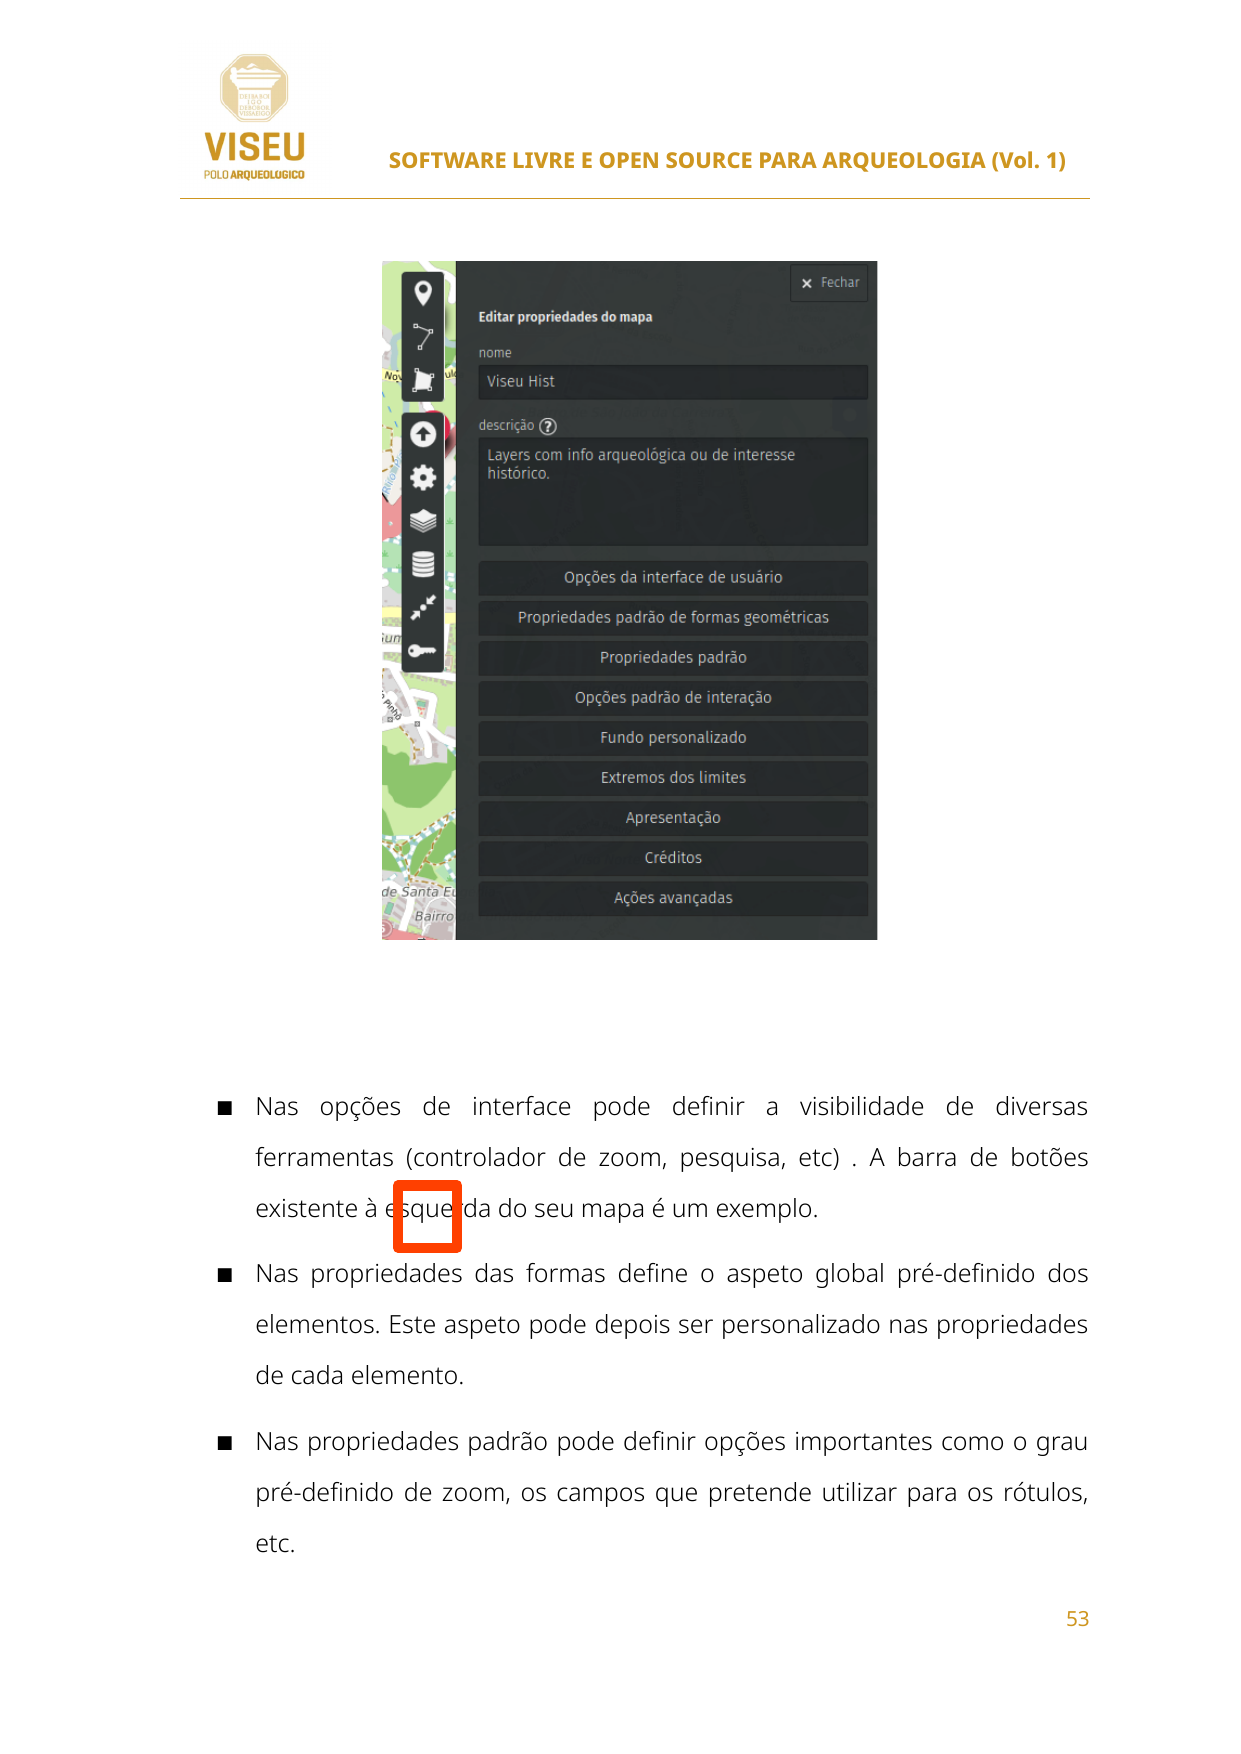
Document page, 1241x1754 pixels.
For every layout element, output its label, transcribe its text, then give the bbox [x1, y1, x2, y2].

picture [382, 261, 878, 940]
list Nas propriedades padrão pode definir opções importantes como o grau pré-definido de zoom, os campos que pretende utilizar para os rótulos, etc. [218, 1424, 1090, 1560]
list Nas propriedades das formas define o aspeto global pré-definido dos elementos. Este aspeto pode depois ser personalizado nas propriedades de cada elemento. [218, 1256, 1090, 1392]
list Nas opções de interface pode definir a visibilidade de diversas ferramentas (controlador de zoom, pesquisa, etc) . A barra de botões existente à esquerda do seu mapa é um exemplo. [218, 1088, 1090, 1224]
